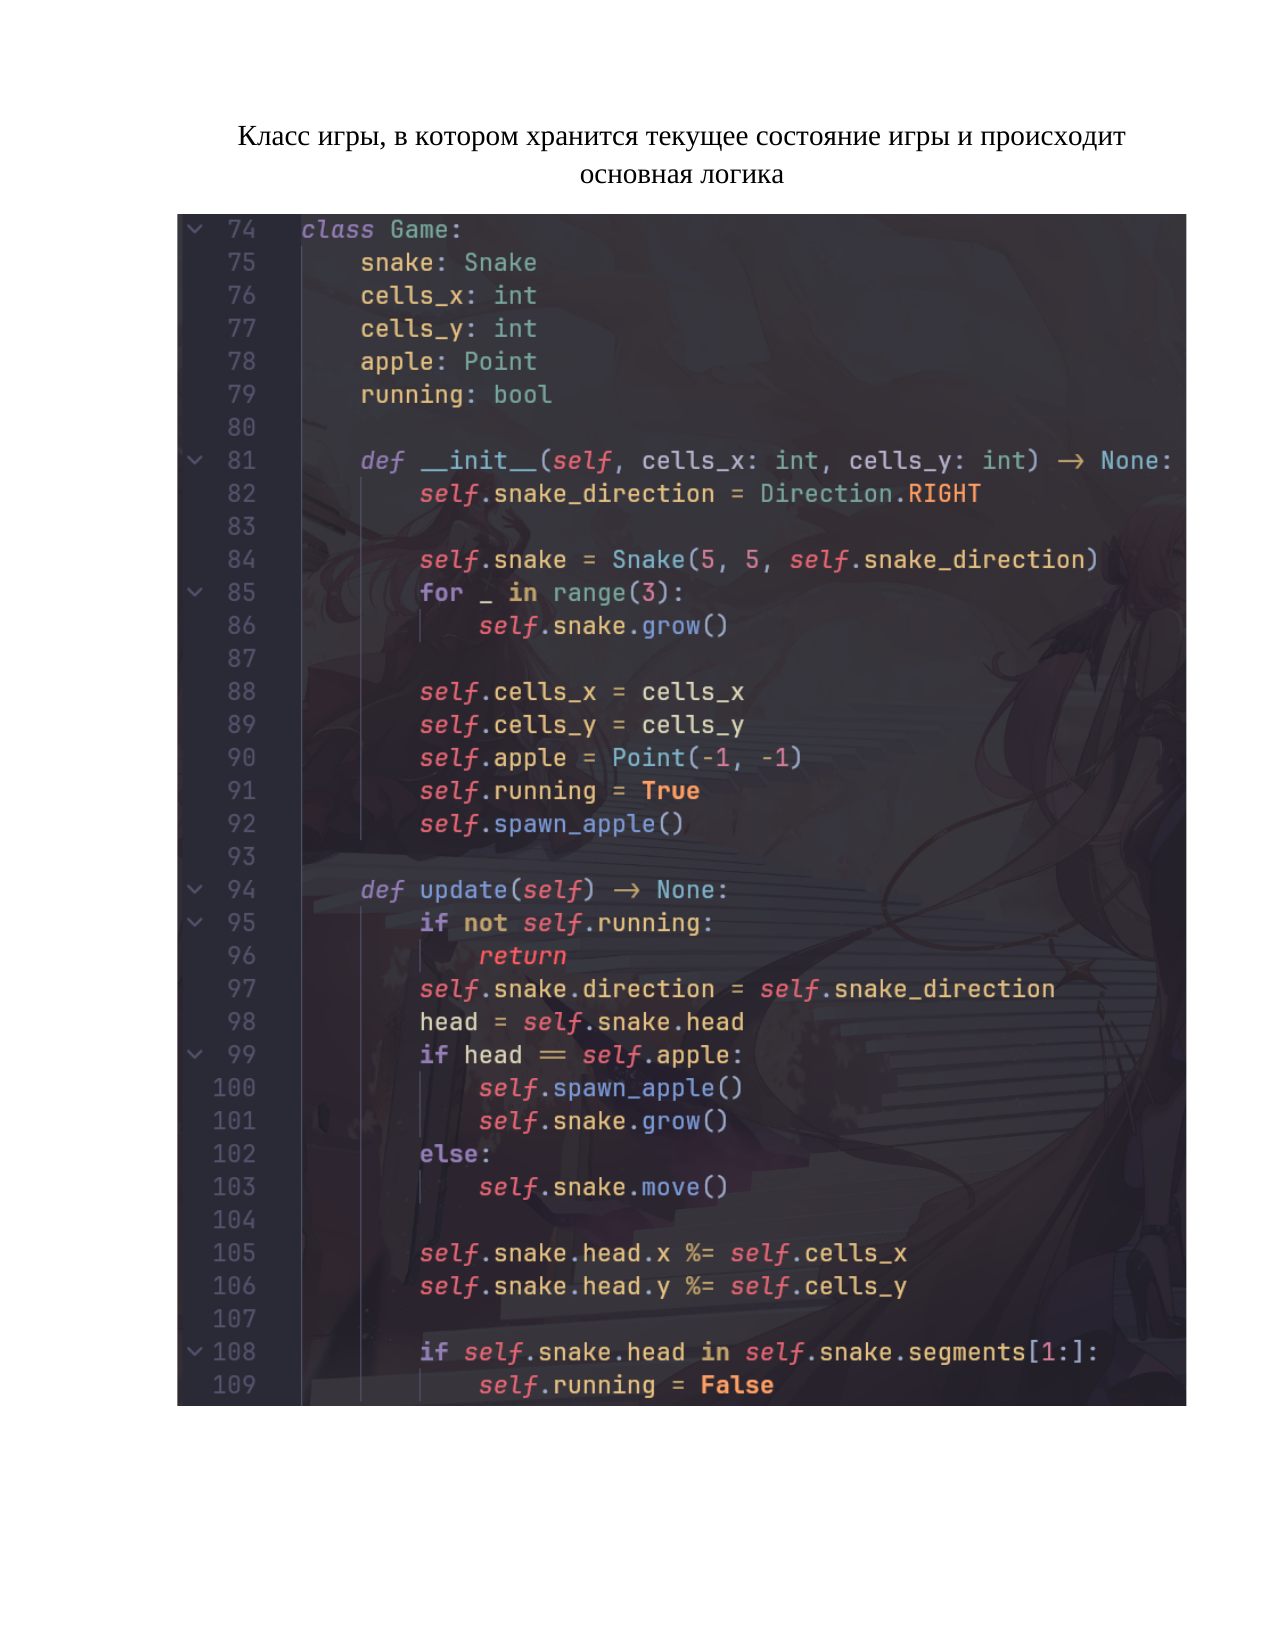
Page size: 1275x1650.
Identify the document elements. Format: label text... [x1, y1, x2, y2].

text Класс игры, в котором хранится текущее состояние игры и происходит основная логика [177, 118, 1186, 190]
picture [177, 214, 1187, 1406]
